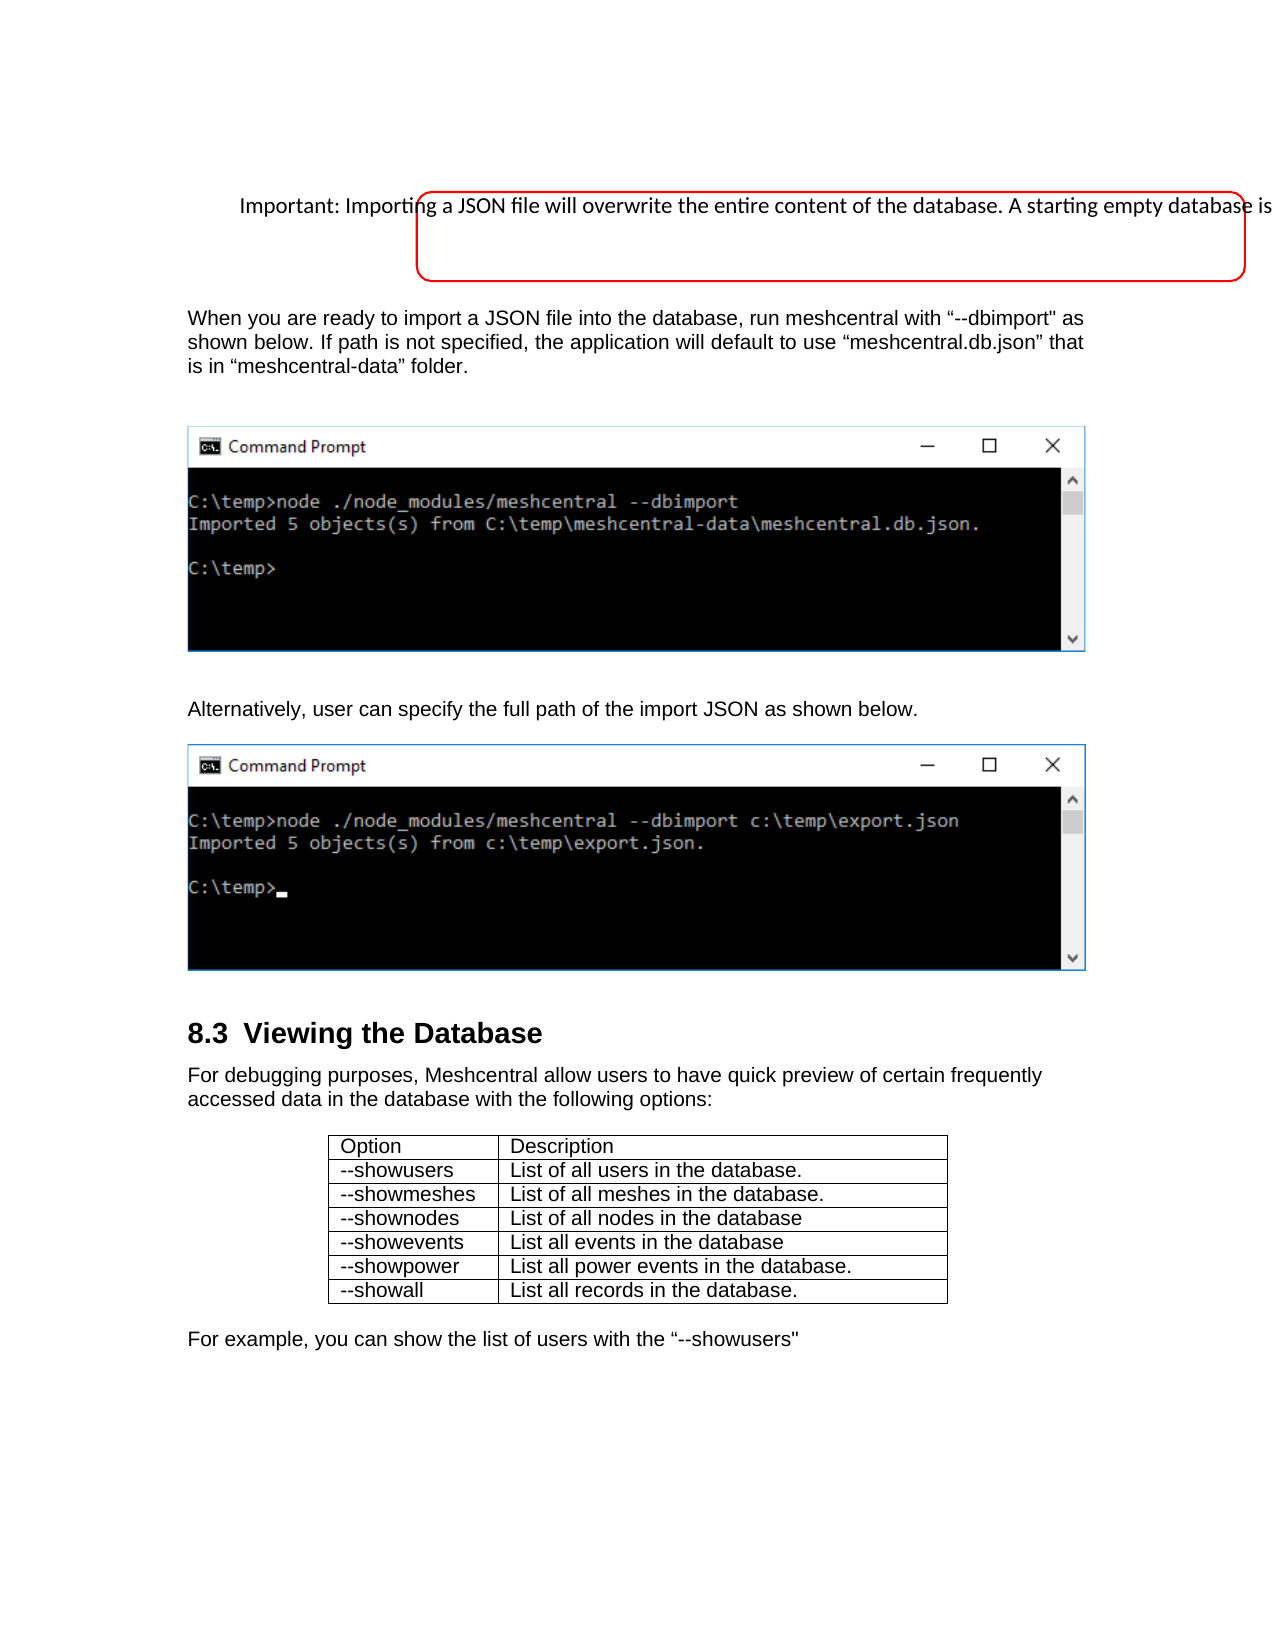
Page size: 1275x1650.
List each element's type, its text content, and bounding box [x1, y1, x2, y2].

picture [187, 744, 1086, 971]
picture [187, 426, 1086, 652]
text Alternatively, user can specify the full path of the import JSON as shown below. [187, 697, 1179, 721]
text For example, you can show the list of users with the “--showusers" [187, 1327, 1179, 1351]
table_cell --showall [329, 1280, 498, 1302]
table_header Description [499, 1136, 947, 1159]
table_cell List of all nodes in the database [499, 1208, 947, 1231]
table_cell --showusers [329, 1160, 498, 1183]
table_cell --showevents [329, 1232, 498, 1254]
text When you are ready to import a JSON file into the database, run meshcentral with “--dbimport" as shown below. If path is not specified, the application will default to use “meshcentral.db.json” that is in “meshcentral-data” folder. [187, 306, 1086, 378]
table_cell List all records in the database. [499, 1280, 947, 1302]
table_cell List all events in the database [499, 1232, 947, 1254]
subtitle Viewing the Database [187, 1016, 1179, 1050]
table_header Option [329, 1136, 498, 1159]
text For debugging purposes, Meshcentral allow users to have quick preview of certain frequently accessed data in the database with the following options: [187, 1062, 1083, 1110]
table_cell List of all users in the database. [499, 1160, 947, 1183]
table_cell --showmeshes [329, 1184, 498, 1207]
table_cell List all power events in the database. [499, 1256, 947, 1278]
table_cell List of all meshes in the database. [499, 1184, 947, 1207]
table_cell --showpower [329, 1256, 498, 1278]
table_cell --shownodes [329, 1208, 498, 1231]
